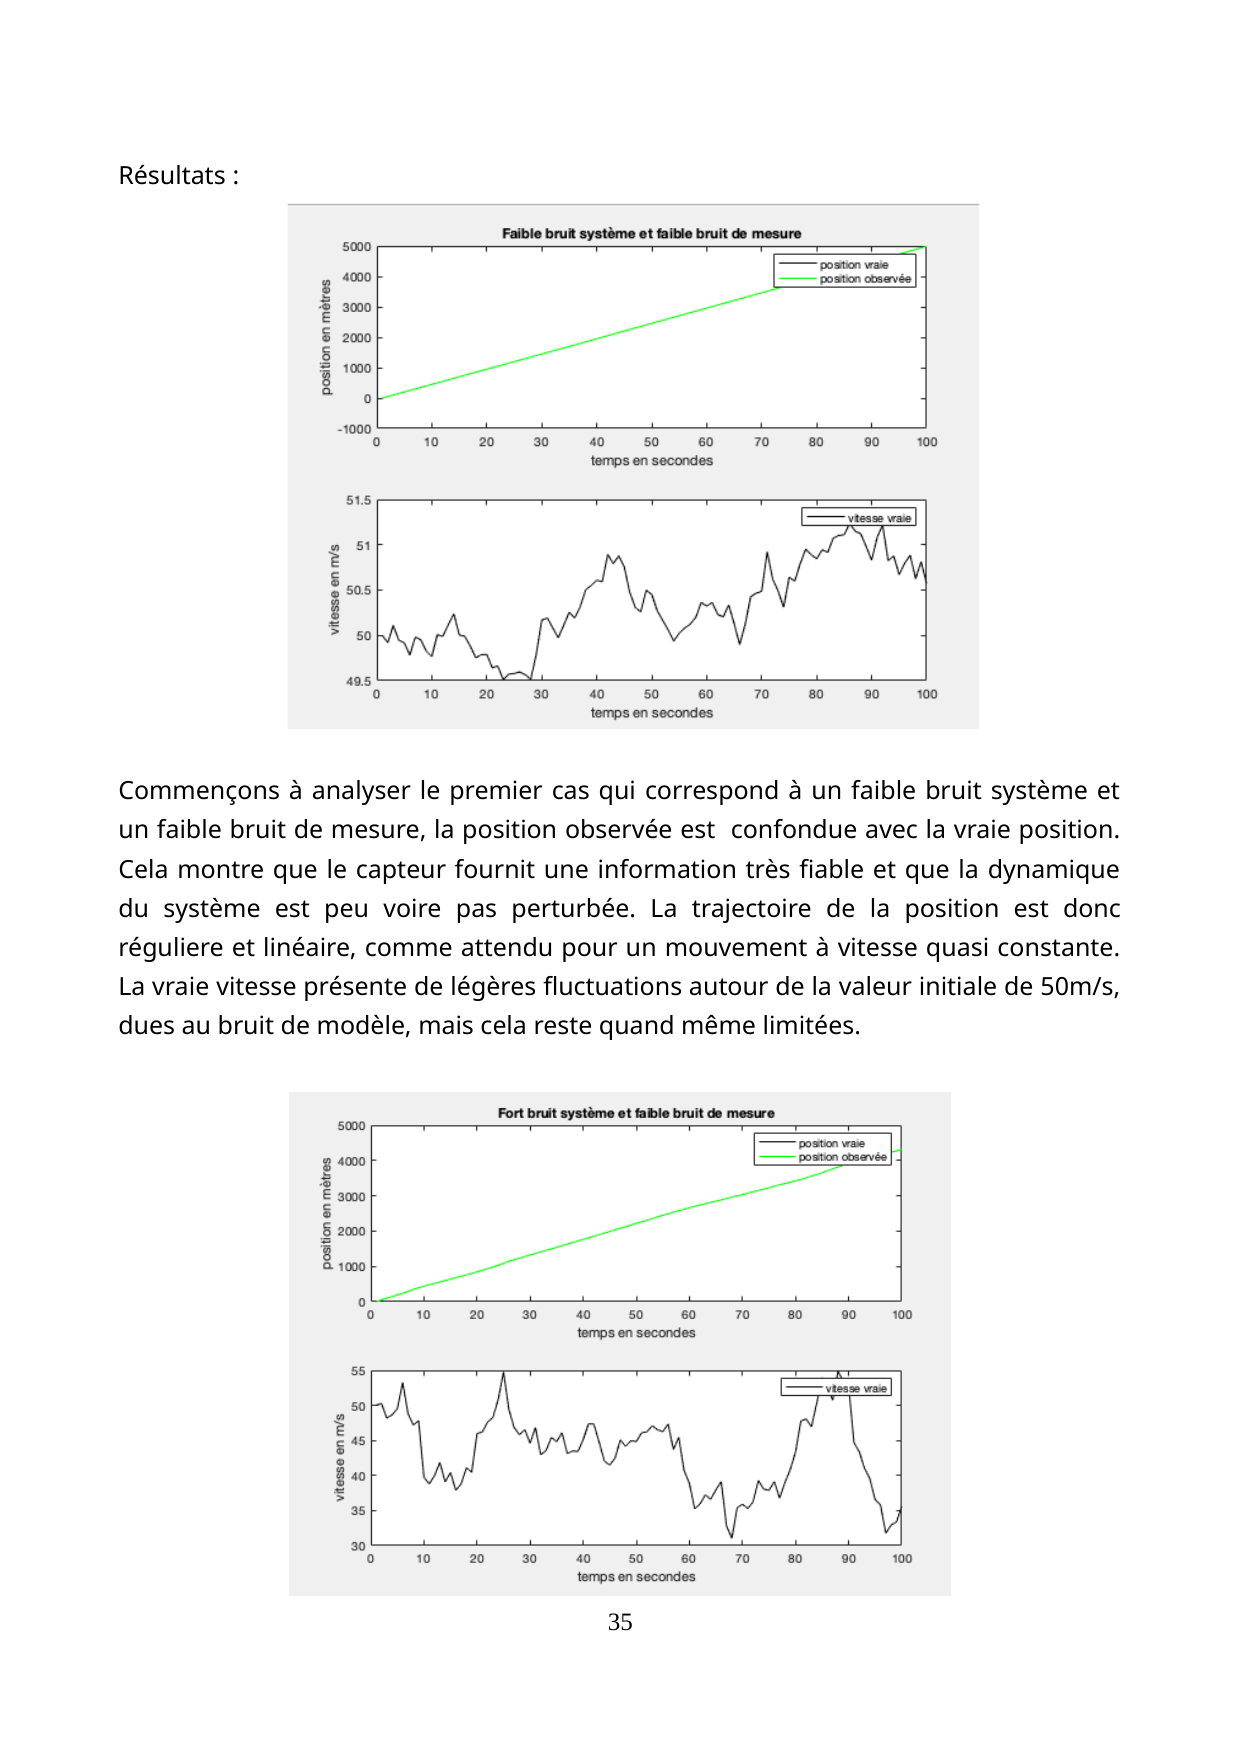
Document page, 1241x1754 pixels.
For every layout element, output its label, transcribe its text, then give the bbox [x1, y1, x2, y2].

text Commençons à analyser le premier cas qui correspond à un faible bruit système et un faible bruit de mesure, la position observée est confondue avec la vraie position. Cela montre que le capteur fournit une information très fiable et que la dynamique du système est peu voire pas perturbée. La trajectoire de la position est donc réguliere et linéaire, comme attendu pour un mouvement à vitesse quasi constante. La vraie vitesse présente de légères fluctuations autour de la valeur initiale de 50m/s, dues au bruit de modèle, mais cela reste quand même limitées. [118, 773, 1122, 1042]
picture [289, 1092, 952, 1596]
text Résultats : [118, 157, 1122, 191]
picture [287, 203, 980, 729]
